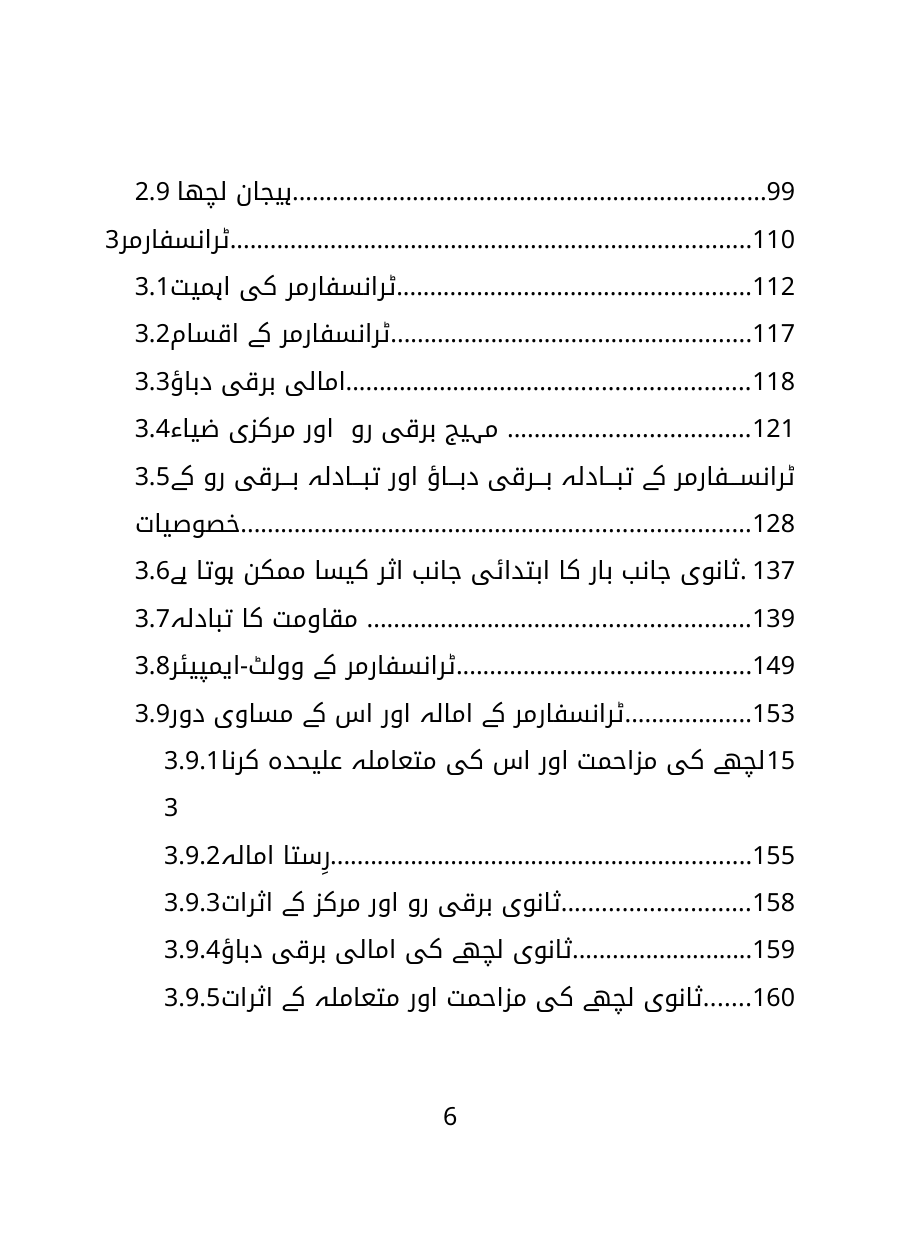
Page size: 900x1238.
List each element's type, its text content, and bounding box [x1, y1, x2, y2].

text 3.9.1لچھے کی مزاحمت اور اس کی متعاملہ علیحدہ کرنا 153 [164, 737, 795, 832]
text 3ٹرانسفارمر 110 [105, 216, 795, 263]
text 3.9.2رِستا امالہ 155 [164, 832, 795, 879]
text 3.1ٹرانسفارمر کی اہمیت 112 [134, 263, 795, 311]
text 3.7مقاومت کا تبادلہ 139 [134, 595, 795, 642]
text 3.2ٹرانسفارمر کے اقسام 117 [134, 311, 795, 358]
text 2.9 ہیجان لچھا 99 [134, 168, 795, 216]
text 3.8ٹرانسفارمر کے وولٹ-ایمپیئر 149 [134, 642, 795, 690]
text 3.9.4ثانوی لچھے کی امالی برقی دباؤ 159 [164, 927, 795, 974]
text 3.5ٹرانسفارمر کے تبادلہ برقی دباؤ اور تبادلہ برقی رو کے خصوصیات 128 [134, 453, 795, 548]
text 3.6ثانوی جانب بار کا ابتدائی جانب اثر کیسا ممکن ہوتا ہے 137 [134, 548, 795, 595]
text 3.3امالی برقی دباؤ 118 [134, 358, 795, 406]
text 3.9.5ثانوی لچھے کی مزاحمت اور متعاملہ کے اثرات 160 [164, 974, 795, 1022]
text 3.9.3ثانوی برقی رو اور مرکز کے اثرات 158 [164, 879, 795, 927]
text 3.4مہیج برقی رو اور مرکزی ضیاء 121 [134, 406, 795, 453]
text 3.9ٹرانسفارمر کے امالہ اور اس کے مساوی دور 153 [134, 690, 795, 737]
